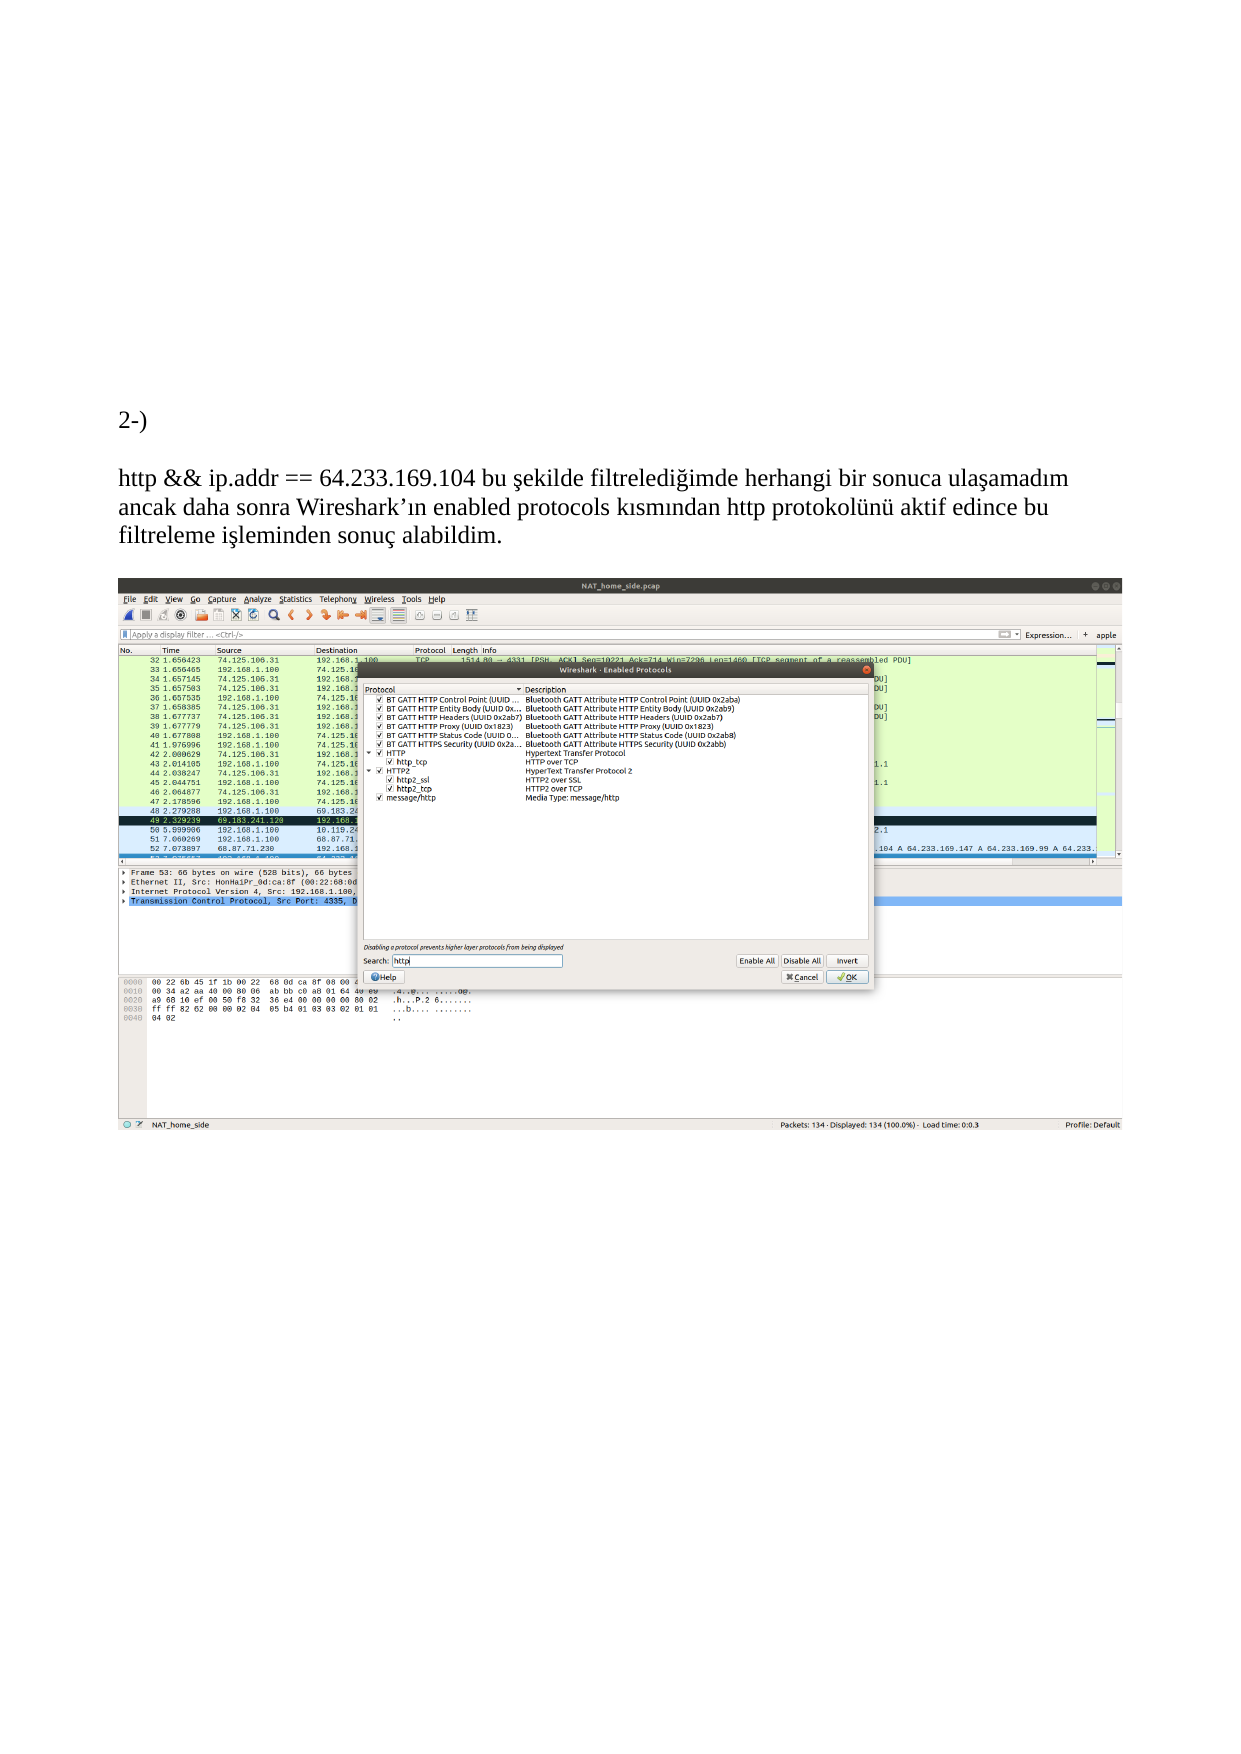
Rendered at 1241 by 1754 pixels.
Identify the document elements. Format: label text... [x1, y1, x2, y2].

text 2-) [118, 406, 1122, 434]
picture [118, 578, 1123, 1130]
text http && ip.addr == 64.233.169.104 bu şekilde filtrelediğimde herhangi bir sonuca ulaşamadım ancak daha sonra Wireshark’ın enabled protocols kısmından http protokolünü aktif edince bu filtreleme işleminden sonuç alabildim. [118, 463, 1122, 549]
